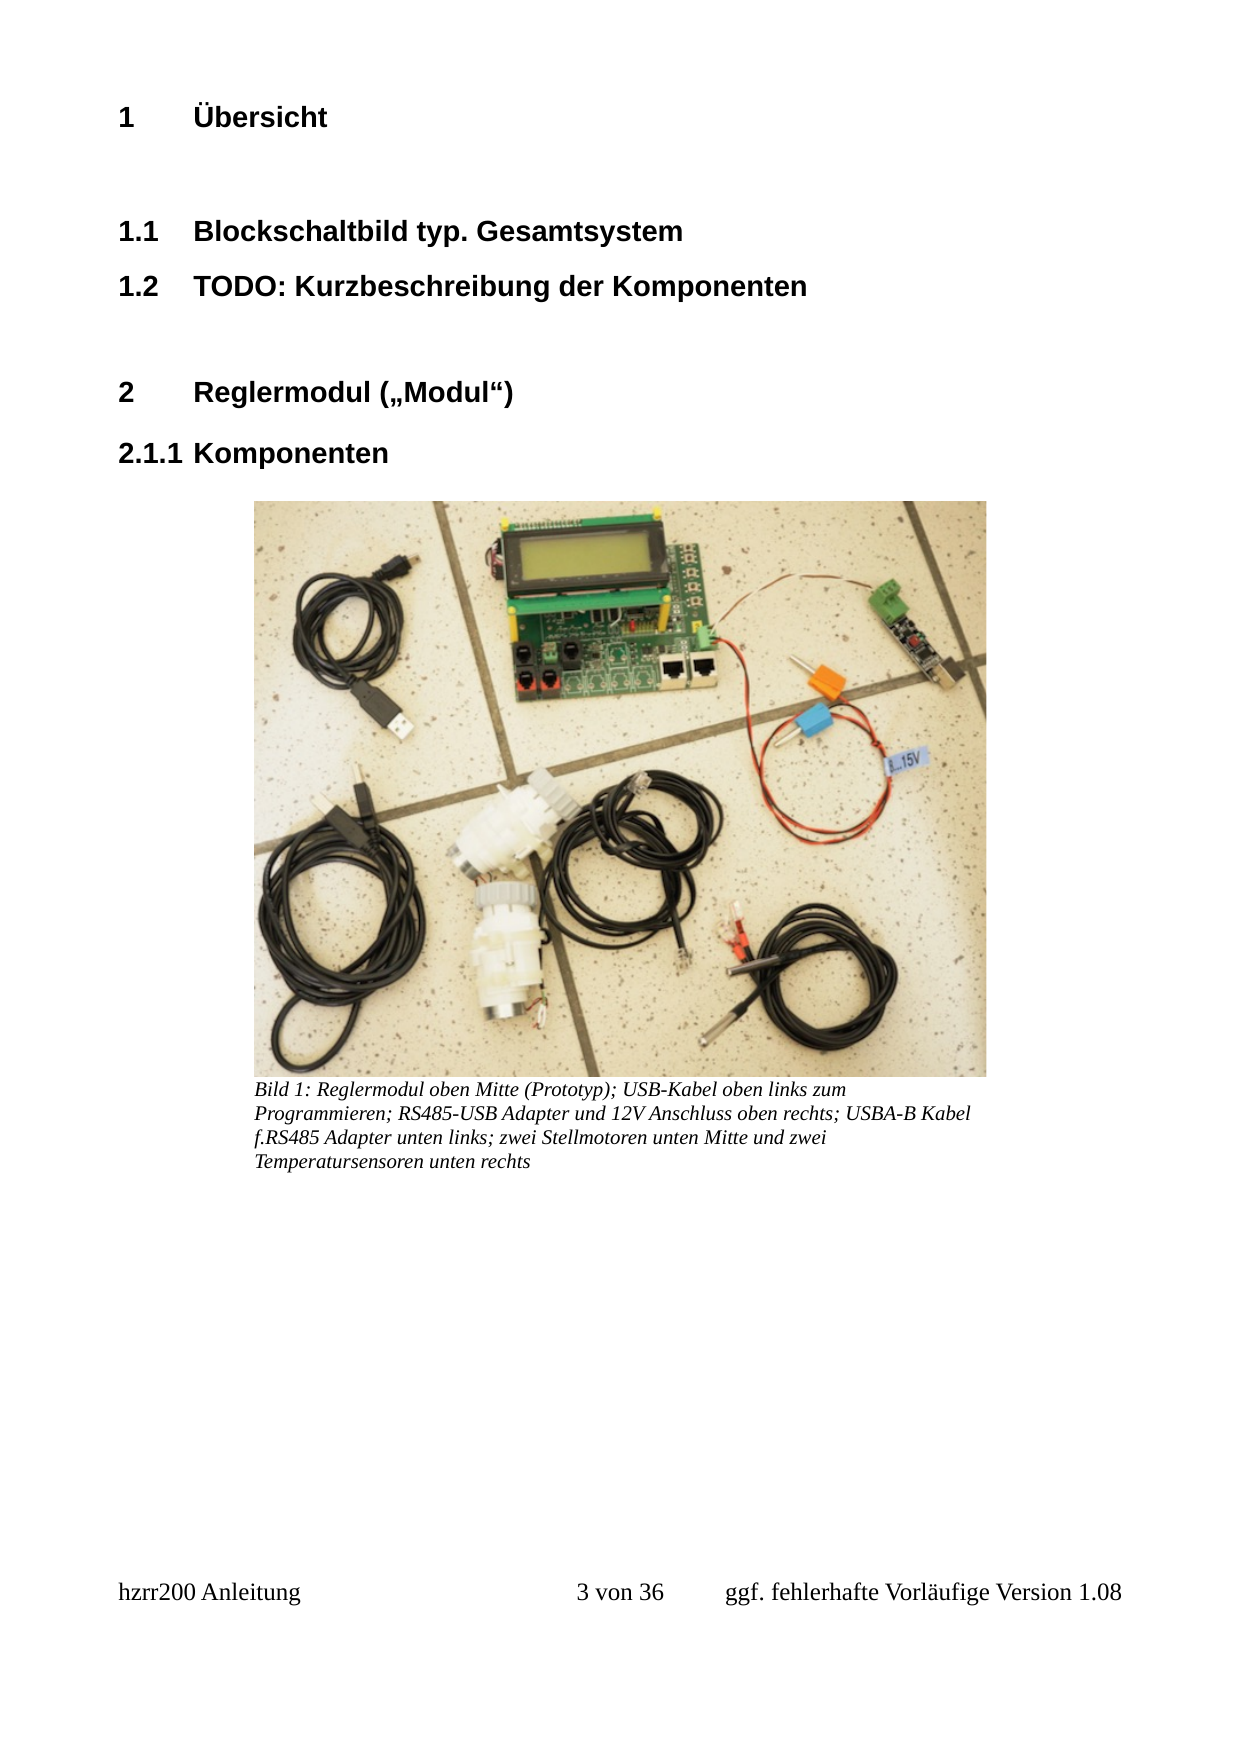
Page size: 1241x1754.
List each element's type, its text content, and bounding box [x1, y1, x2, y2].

subtitle Reglermodul („Modul“) [118, 375, 1122, 408]
subtitle Blockschaltbild typ. Gesamtsystem [118, 214, 1122, 248]
text [254, 482, 986, 501]
text Bild 1: Reglermodul oben Mitte (Prototyp); USB-Kabel oben links zum Programmieren; RS485-USB Adapter und 12V Anschluss oben rechts; USBA-B Kabel f.RS485 Adapter unten links; zwei Stellmotoren unten Mitte und zwei Temperatursensoren unten rechts [254, 1077, 986, 1173]
subtitle Übersicht [118, 100, 1122, 133]
subtitle Komponenten [118, 436, 1122, 469]
subtitle TODO: Kurzbeschreibung der Komponenten [118, 269, 1122, 302]
picture [254, 501, 987, 1077]
